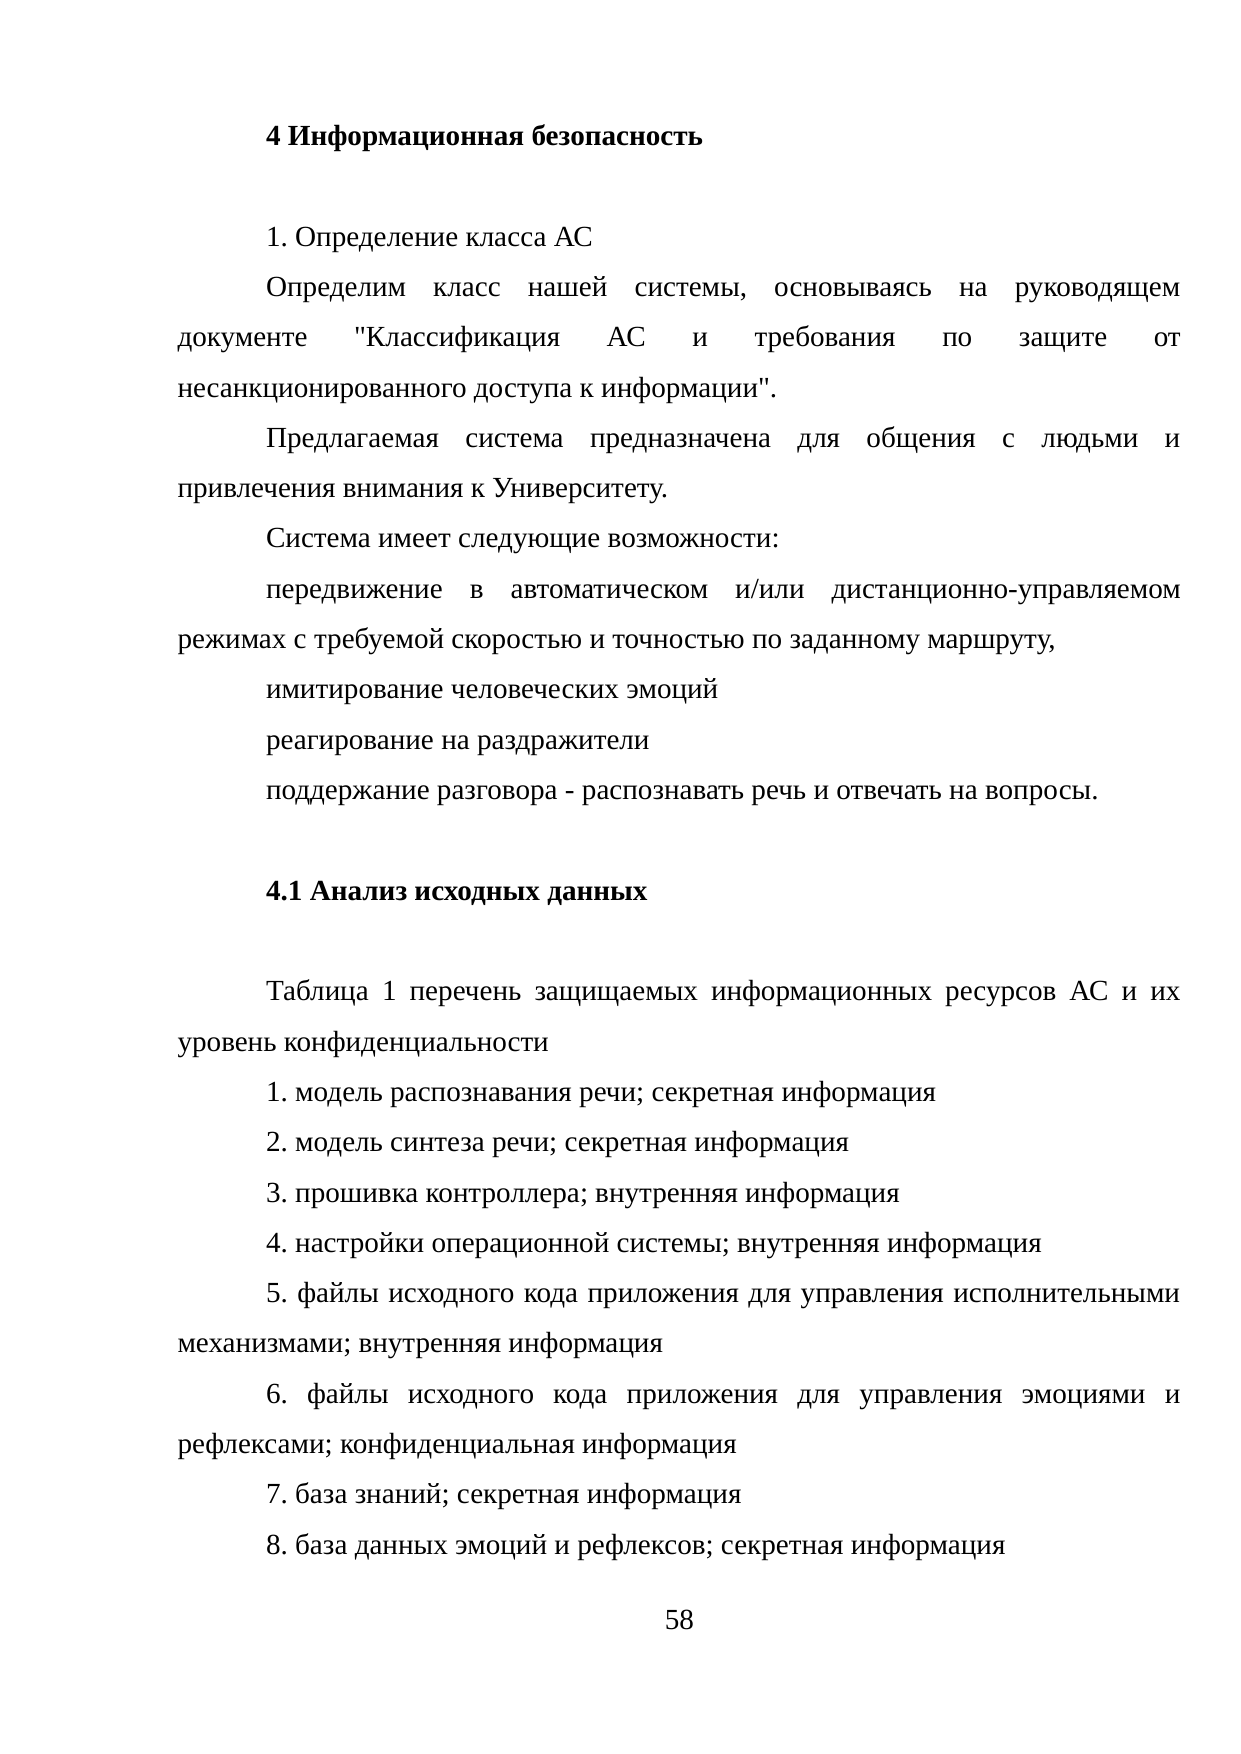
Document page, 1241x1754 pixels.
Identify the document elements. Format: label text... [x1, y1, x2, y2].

text 3. прошивка контроллера; внутренняя информация [177, 1175, 1181, 1208]
text Система имеет следующие возможности: [177, 521, 1181, 554]
text Таблица 1 перечень защищаемых информационных ресурсов АС и их уровень конфиденциальности [177, 973, 1181, 1057]
text поддержание разговора - распознавать речь и отвечать на вопросы. [177, 772, 1181, 806]
subtitle 4.1 Анализ исходных данных [177, 873, 1181, 906]
text 6. файлы исходного кода приложения для управления эмоциями и рефлексами; конфиденциальная информация [177, 1376, 1181, 1460]
text 8. база данных эмоций и рефлексов; секретная информация [177, 1527, 1181, 1560]
text Определим класс нашей системы, основываясь на руководящем документе "Классификация АС и требования по защите от несанкционированного доступа к информации". [177, 269, 1181, 403]
text реагирование на раздражители [177, 722, 1181, 755]
subtitle 4 Информационная безопасность [177, 118, 1181, 152]
text 7. база знаний; секретная информация [177, 1477, 1181, 1510]
text 2. модель синтеза речи; секретная информация [177, 1124, 1181, 1158]
text 1. модель распознавания речи; секретная информация [177, 1074, 1181, 1108]
text 5. файлы исходного кода приложения для управления исполнительными механизмами; внутренняя информация [177, 1275, 1181, 1359]
text передвижение в автоматическом и/или дистанционно-управляемом режимах с требуемой скоростью и точностью по заданному маршруту, [177, 571, 1181, 655]
text Предлагаемая система предназначена для общения с людьми и привлечения внимания к Университету. [177, 420, 1181, 504]
text 1. Определение класса АС [177, 219, 1181, 252]
text 4. настройки операционной системы; внутренняя информация [177, 1225, 1181, 1258]
text имитирование человеческих эмоций [177, 672, 1181, 705]
